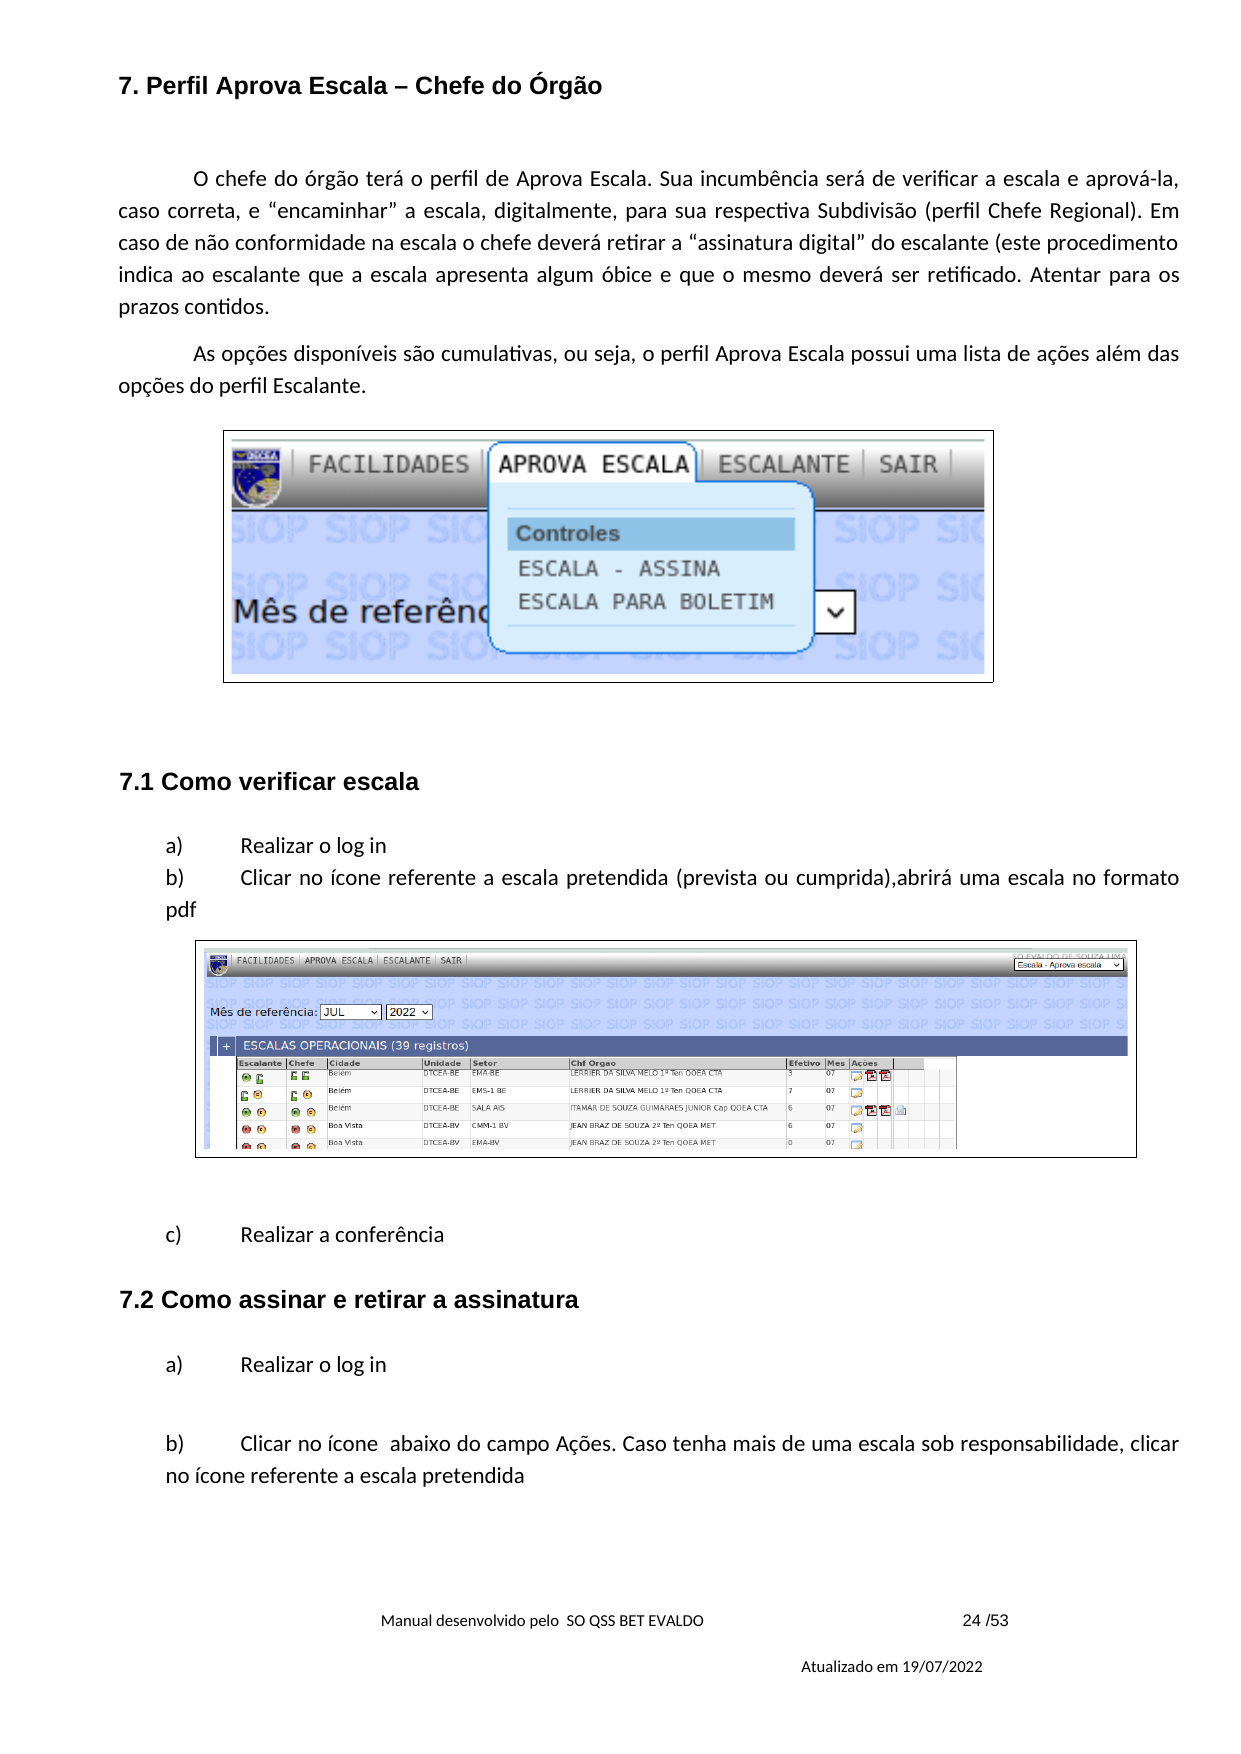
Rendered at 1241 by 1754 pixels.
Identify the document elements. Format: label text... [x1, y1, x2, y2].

text As opções disponíveis são cumulativas, ou seja, o perfil Aprova Escala possui uma lista de ações além das opções do perfil Escalante. [118, 339, 1181, 399]
picture [231, 439, 985, 674]
subtitle 7.2 Como assinar e retirar a assinatura [118, 1285, 1024, 1314]
list Realizar a conferência [165, 1220, 1181, 1248]
subtitle 7.1 Como verificar escala [118, 766, 1024, 795]
list Clicar no ícone abaixo do campo Ações. Caso tenha mais de uma escala sob responsabilidade, clicar no ícone referente a escala pretendida [165, 1429, 1181, 1489]
picture [203, 948, 1128, 1149]
subtitle 7. Perfil Aprova Escala – Chefe do Órgão [118, 71, 1023, 99]
list Clicar no ícone referente a escala pretendida (prevista ou cumprida),abrirá uma escala no formato pdf [165, 863, 1181, 1169]
list Realizar o log in [165, 831, 1181, 859]
text O chefe do órgão terá o perfil de Aprova Escala. Sua incumbência será de verificar a escala e aprová-la, caso correta, e “encaminhar” a escala, digitalmente, para sua respectiva Subdivisão (perfil Chefe Regional). Em caso de não conformidade na escala o chefe deverá retirar a “assinatura digital” do escalante (este procedimento indica ao escalante que a escala apresenta algum óbice e que o mesmo deverá ser retificado. Atentar para os prazos contidos. [118, 164, 1181, 321]
list Realizar o log in [165, 1350, 1181, 1378]
